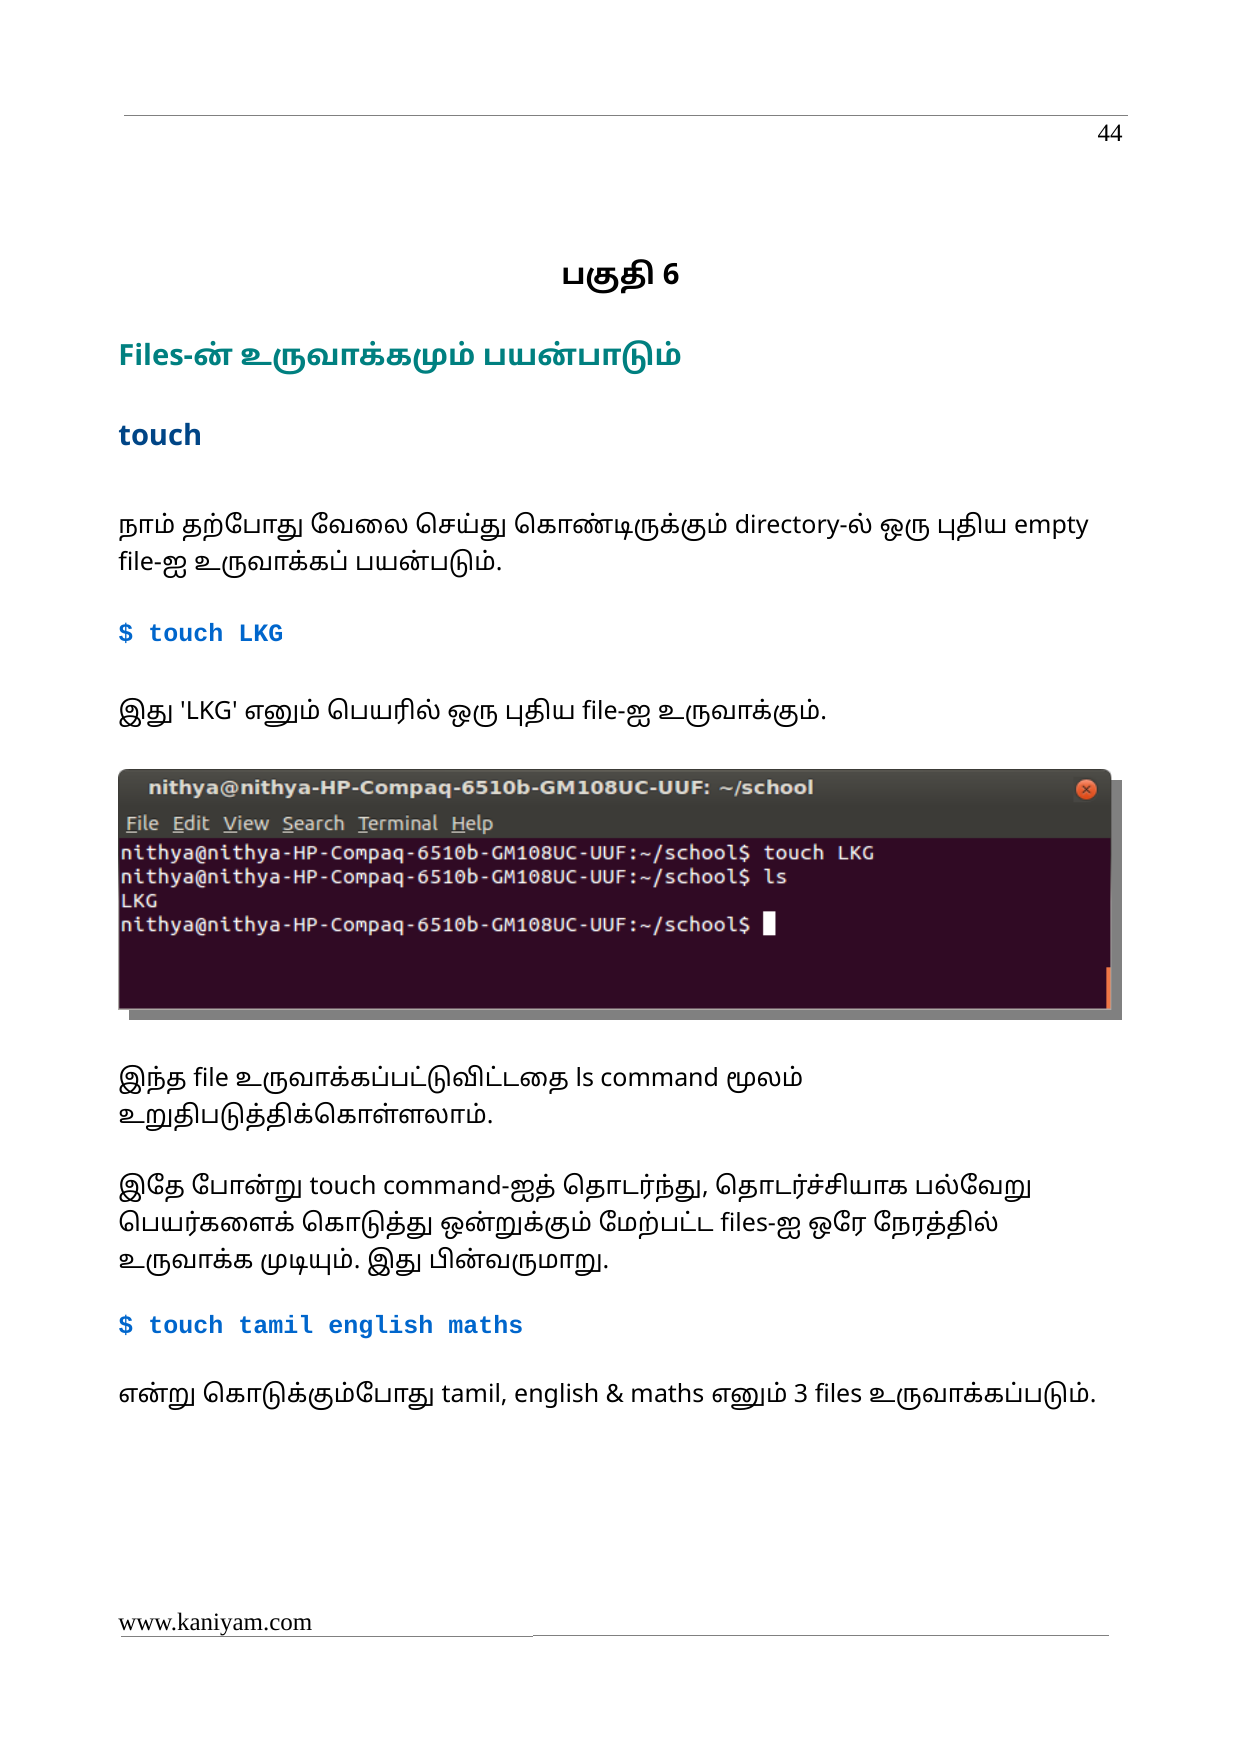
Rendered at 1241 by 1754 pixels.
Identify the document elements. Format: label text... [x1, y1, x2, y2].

subtitle பகுதி 6 [118, 253, 1122, 297]
text $ touch tamil english maths [118, 1313, 1122, 1341]
text என்று கொடுக்கும்போது tamil, english & maths எனும் 3 files உருவாக்கப்படும். [118, 1375, 1122, 1412]
text இதே போன்று touch command-ஐத் தொடர்ந்து, தொடர்ச்சியாக பல்வேறு பெயர்களைக் கொடுத்து ஒன்றுக்கும் மேற்பட்ட files-ஐ ஒரே நேரத்தில் உருவாக்க முடியும். இது பின்வருமாறு. [118, 1168, 1122, 1279]
text $ touch LKG [118, 620, 1122, 648]
text நாம் தற்போது வேலை செய்து கொண்டிருக்கும் directory-ல் ஒரு புதிய empty file-ஐ உருவாக்கப் பயன்படும். [118, 506, 1122, 580]
subtitle Files-ன் உருவாக்கமும் பயன்பாடும் [118, 334, 1122, 377]
picture [118, 769, 1112, 1010]
subtitle touch [118, 414, 1122, 454]
text இது 'LKG' எனும் பெயரில் ஒரு புதிய file-ஐ உருவாக்கும். [118, 688, 1122, 729]
text இந்த file உருவாக்கப்பட்டுவிட்டதை ls command மூலம் உறுதிபடுத்திக்கொள்ளலாம். [118, 1060, 1122, 1134]
